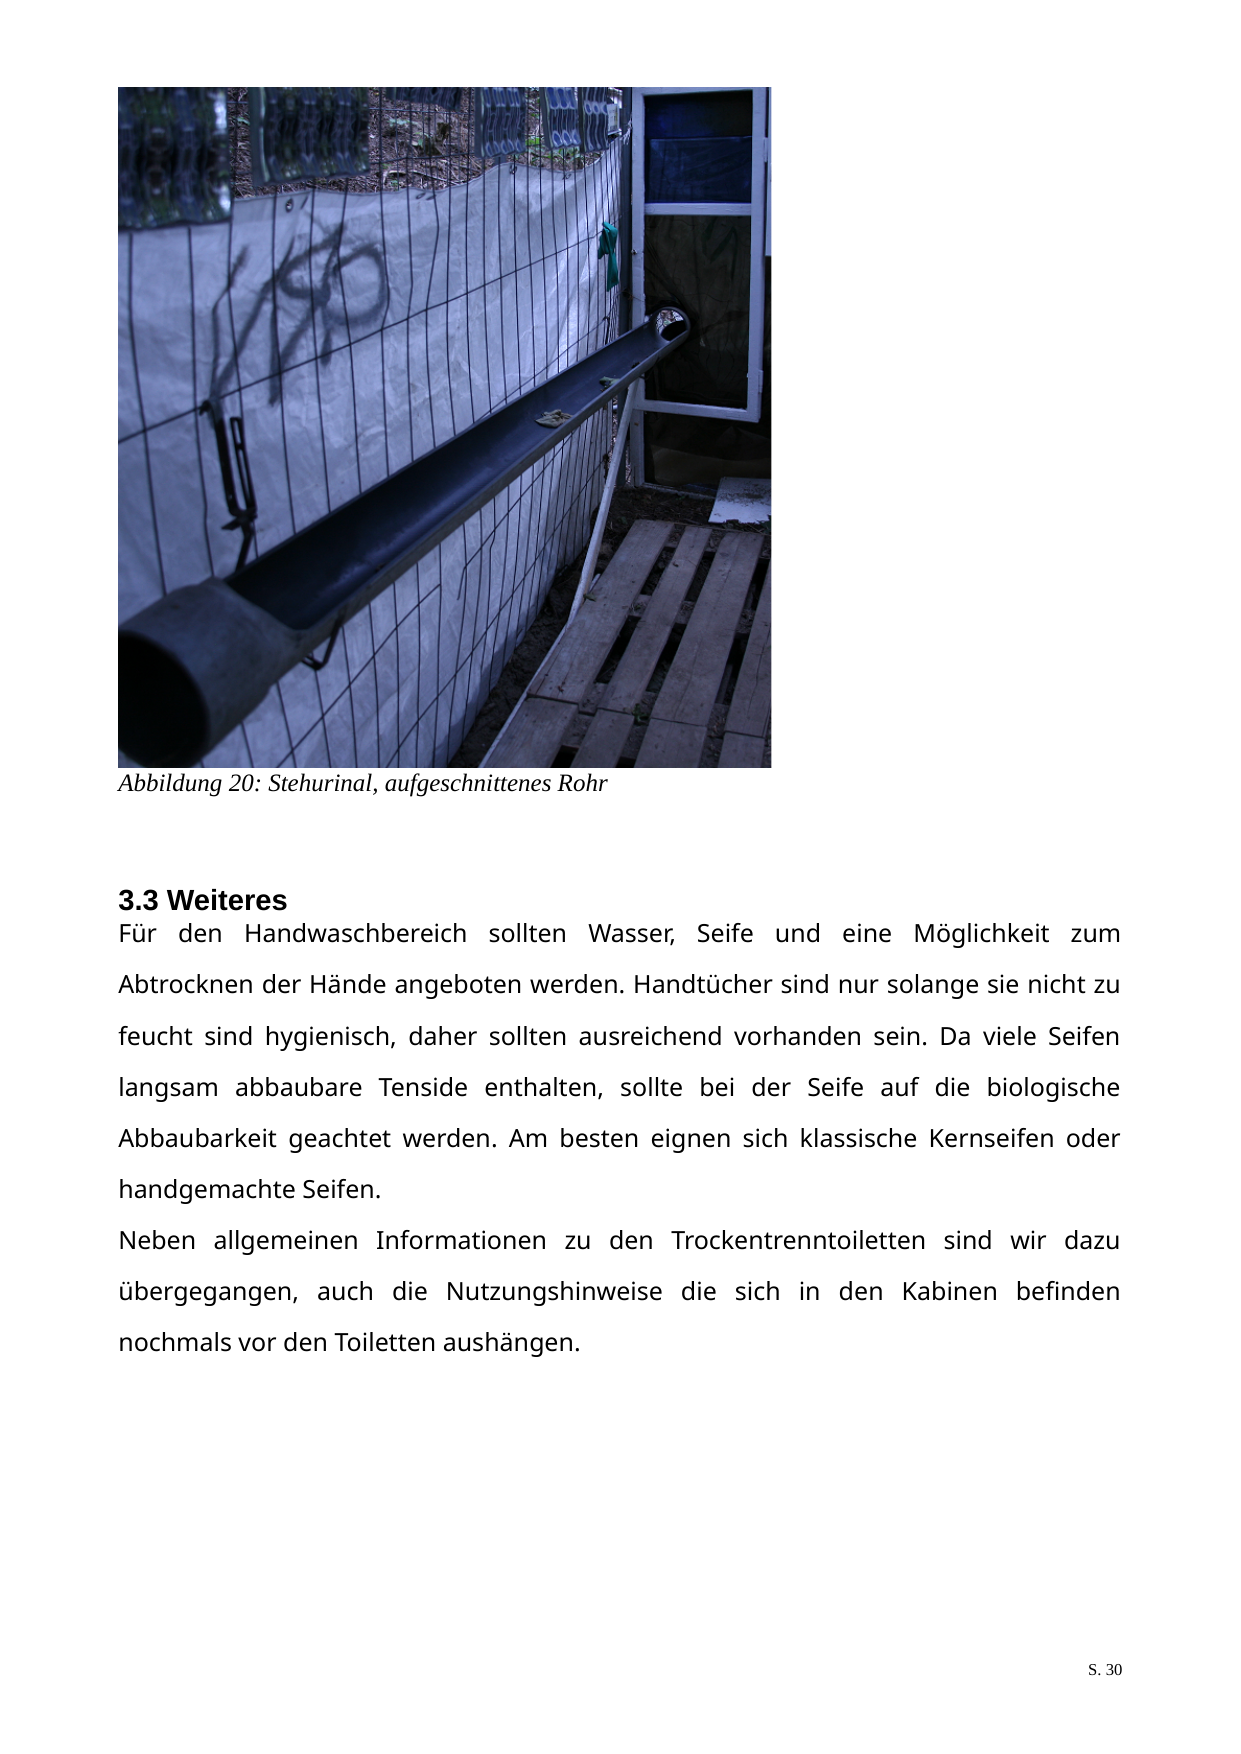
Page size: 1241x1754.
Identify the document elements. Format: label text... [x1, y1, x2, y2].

text Neben allgemeinen Informationen zu den Trockentrenntoiletten sind wir dazu übergegangen, auch die Nutzungshinweise die sich in den Kabinen befinden nochmals vor den Toiletten aushängen. [118, 1222, 1122, 1358]
text Für den Handwaschbereich sollten Wasser, Seife und eine Möglichkeit zum Abtrocknen der Hände angeboten werden. Handtücher sind nur solange sie nicht zu feucht sind hygienisch, daher sollten ausreichend vorhanden sein. Da viele Seifen langsam abbaubare Tenside enthalten, sollte bei der Seife auf die biologische Abbaubarkeit geachtet werden. Am besten eignen sich klassische Kernseifen oder handgemachte Seifen. [118, 916, 1122, 1205]
picture [118, 87, 772, 768]
text Abbildung 20: Stehurinal, aufgeschnittenes Rohr [118, 768, 771, 796]
subtitle 3.3 Weiteres [118, 883, 1122, 916]
